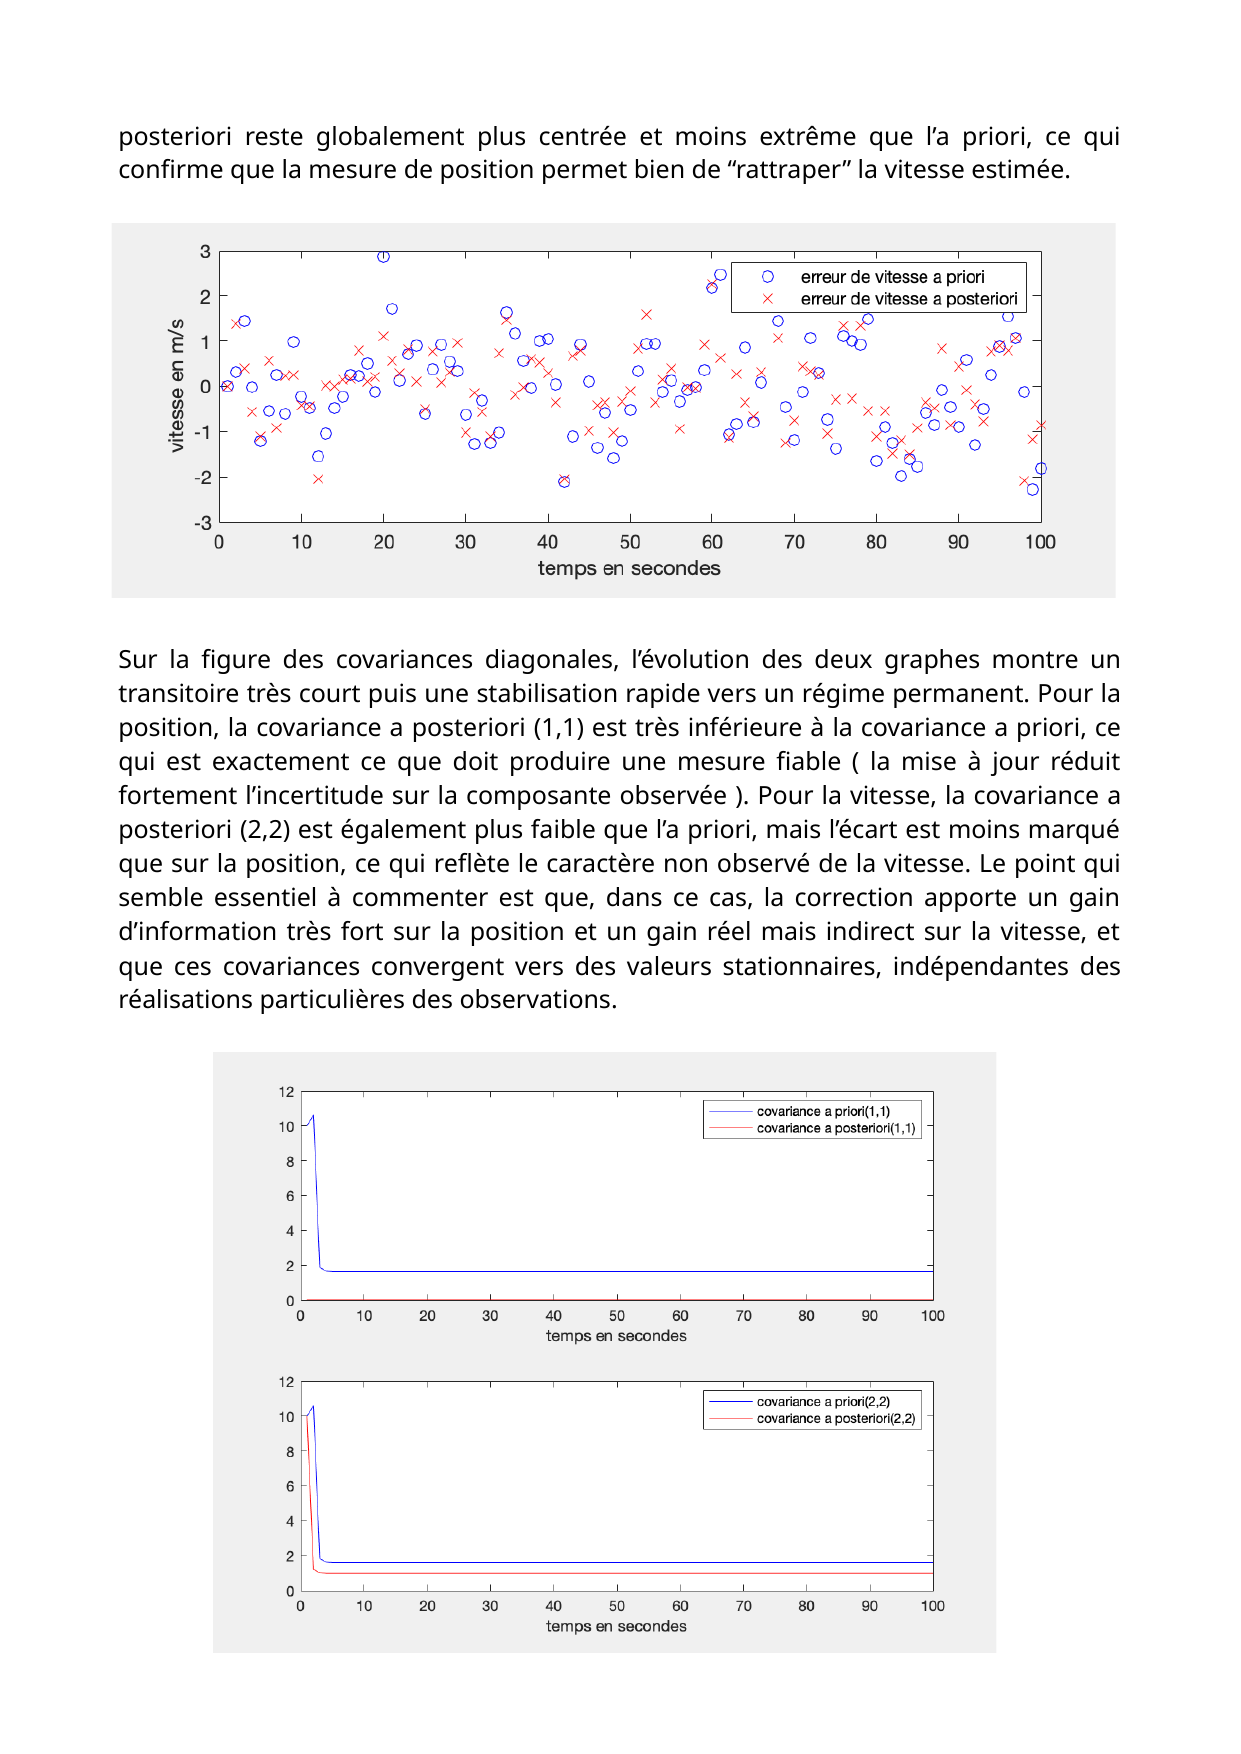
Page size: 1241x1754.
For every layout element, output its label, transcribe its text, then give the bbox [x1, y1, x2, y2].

picture [213, 1052, 997, 1653]
text Sur la figure des covariances diagonales, l’évolution des deux graphes montre un transitoire très court puis une stabilisation rapide vers un régime permanent. Pour la position, la covariance a posteriori (1,1) est très inférieure à la covariance a priori, ce qui est exactement ce que doit produire une mesure fiable ( la mise à jour réduit fortement l’incertitude sur la composante observée ). Pour la vitesse, la covariance a posteriori (2,2) est également plus faible que l’a priori, mais l’écart est moins marqué que sur la position, ce qui reflète le caractère non observé de la vitesse. Le point qui semble essentiel à commenter est que, dans ce cas, la correction apporte un gain d’information très fort sur la position et un gain réel mais indirect sur la vitesse, et que ces covariances convergent vers des valeurs stationnaires, indépendantes des réalisations particulières des observations. [118, 642, 1122, 1016]
text posteriori reste globalement plus centrée et moins extrême que l’a priori, ce qui confirme que la mesure de position permet bien de “rattraper” la vitesse estimée. [118, 118, 1122, 186]
picture [111, 223, 1116, 598]
